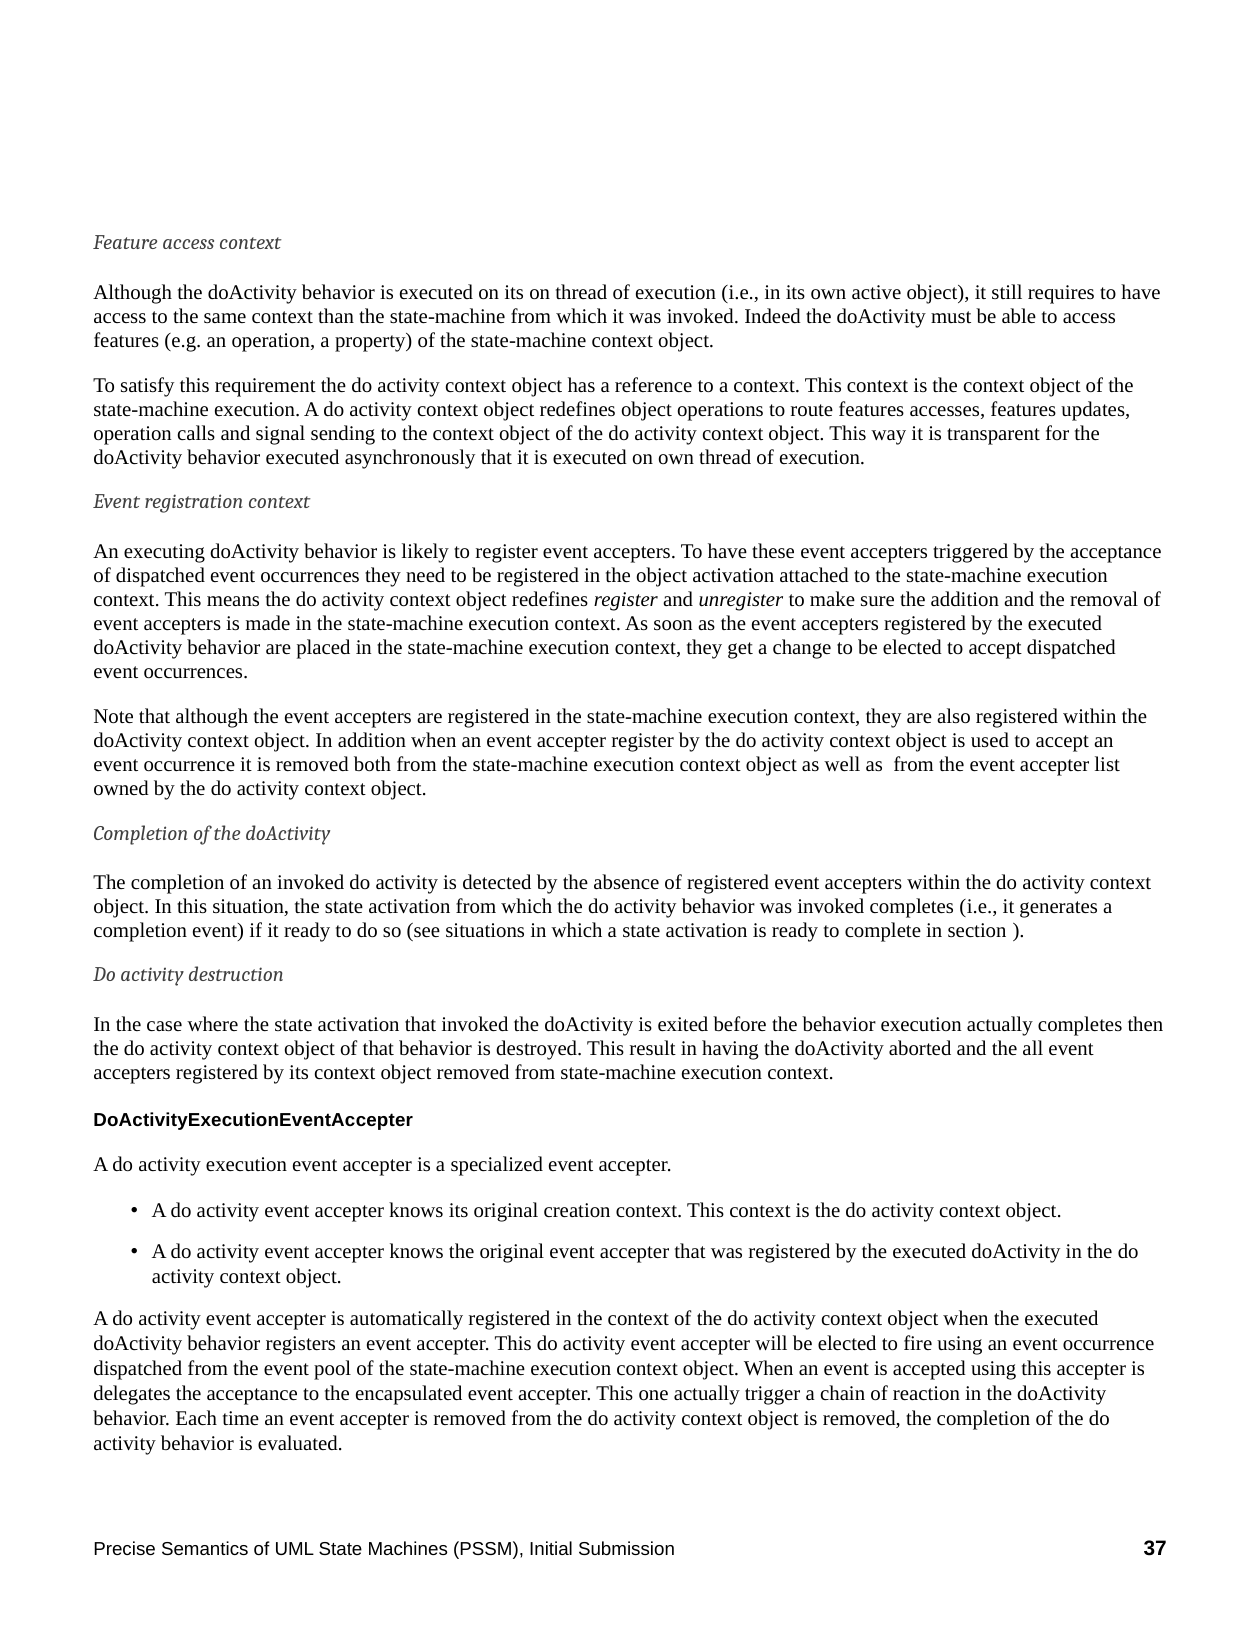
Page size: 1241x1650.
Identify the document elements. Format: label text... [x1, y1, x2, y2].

list A do activity event accepter knows the original event accepter that was registered by the executed doActivity in the do activity context object. [131, 1238, 1164, 1288]
text The completion of an invoked do activity is detected by the absence of registered event accepters within the do activity context object. In this situation, the state activation from which the do activity behavior was invoked completes (i.e., it generates a completion event) if it ready to do so (see situations in which a state activation is ready to complete in section ). [93, 870, 1164, 942]
text Note that although the event accepters are registered in the state-machine execution context, they are also registered within the doActivity context object. In addition when an event accepter register by the do activity context object is used to accept an event occurrence it is removed both from the state-machine execution context object as well as from the event accepter list owned by the do activity context object. [93, 704, 1164, 800]
subtitle DoActivityExecutionEventAccepter [93, 1109, 1164, 1130]
text In the case where the state activation that invoked the doActivity is exited before the behavior execution actually completes then the do activity context object of that behavior is destroyed. This result in having the doActivity aborted and the all event accepters registered by its context object removed from state-machine execution context. [93, 1012, 1164, 1084]
subtitle Event registration context [93, 490, 1164, 514]
subtitle Feature access context [93, 231, 1164, 255]
text To satisfy this requirement the do activity context object has a reference to a context. This context is the context object of the state-machine execution. A do activity context object redefines object operations to route features accesses, features updates, operation calls and signal sending to the context object of the do activity context object. This way it is transparent for the doActivity behavior executed asynchronously that it is executed on own thread of execution. [93, 373, 1164, 469]
text Although the doActivity behavior is executed on its on thread of execution (i.e., in its own active object), it still requires to have access to the same context than the state-machine from which it was invoked. Indeed the doActivity must be able to access features (e.g. an operation, a property) of the state-machine context object. [93, 279, 1164, 352]
text A do activity execution event accepter is a specialized event accepter. [93, 1151, 1164, 1176]
list A do activity event accepter knows its original creation context. This context is the do activity context object. [131, 1197, 1164, 1222]
subtitle Do activity destruction [93, 963, 1164, 987]
text A do activity event accepter is automatically registered in the context of the do activity context object when the executed doActivity behavior registers an event accepter. This do activity event accepter will be elected to fire using an event occurrence dispatched from the event pool of the state-machine execution context object. When an event is accepted using this accepter is delegates the acceptance to the encapsulated event accepter. This one actually trigger a chain of reaction in the doActivity behavior. Each time an event accepter is removed from the do activity context object is removed, the completion of the do activity behavior is evaluated. [93, 1305, 1164, 1455]
text An executing doActivity behavior is likely to register event accepters. To have these event accepters triggered by the acceptance of dispatched event occurrences they need to be registered in the object activation attached to the state-machine execution context. This means the do activity context object redefines register and unregister to make sure the addition and the removal of event accepters is made in the state-machine execution context. As soon as the event accepters registered by the executed doActivity behavior are placed in the state-machine execution context, they get a change to be elected to accept dispatched event occurrences. [93, 539, 1164, 683]
subtitle Completion of the doActivity [93, 821, 1164, 845]
